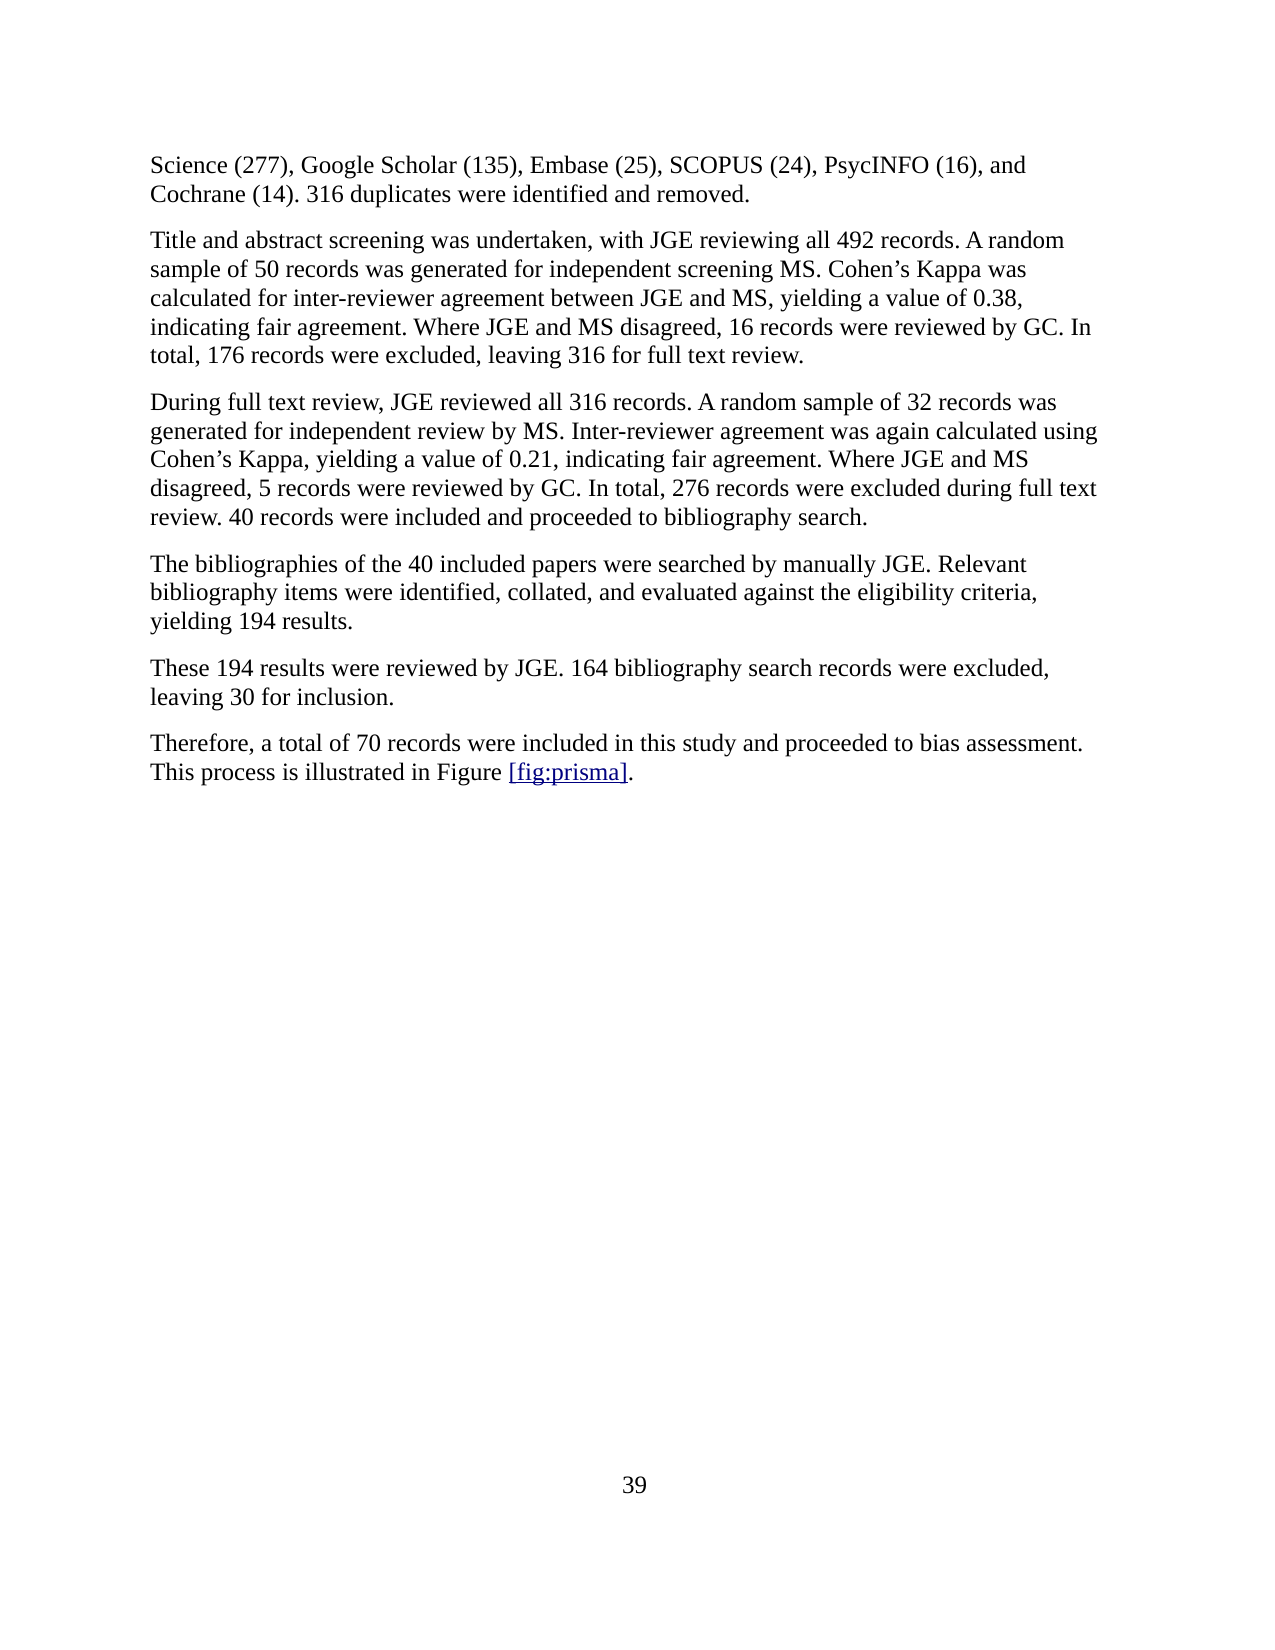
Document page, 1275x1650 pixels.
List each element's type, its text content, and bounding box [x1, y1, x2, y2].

text The bibliographies of the 40 included papers were searched by manually JGE. Relevant bibliography items were identified, collated, and evaluated against the eligibility criteria, yielding 194 results. [150, 549, 1125, 635]
text Title and abstract screening was undertaken, with JGE reviewing all 492 records. A random sample of 50 records was generated for independent screening MS. Cohen’s Kappa was calculated for inter-reviewer agreement between JGE and MS, yielding a value of 0.38, indicating fair agreement. Where JGE and MS disagreed, 16 records were reviewed by GC. In total, 176 records were excluded, leaving 316 for full text review. [150, 225, 1125, 369]
text Science (277), Google Scholar (135), Embase (25), SCOPUS (24), PsycINFO (16), and Cochrane (14). 316 duplicates were identified and removed. [150, 150, 1125, 207]
text These 194 results were reviewed by JGE. 164 bibliography search records were excluded, leaving 30 for inclusion. [150, 653, 1125, 710]
text During full text review, JGE reviewed all 316 records. A random sample of 32 records was generated for independent review by MS. Inter-reviewer agreement was again calculated using Cohen’s Kappa, yielding a value of 0.21, indicating fair agreement. Where JGE and MS disagreed, 5 records were reviewed by GC. In total, 276 records were excluded during full text review. 40 records were included and proceeded to bibliography search. [150, 387, 1125, 531]
text Therefore, a total of 70 records were included in this study and proceeded to bias assessment. This process is illustrated in Figure [fig:prisma]. [150, 728, 1125, 786]
